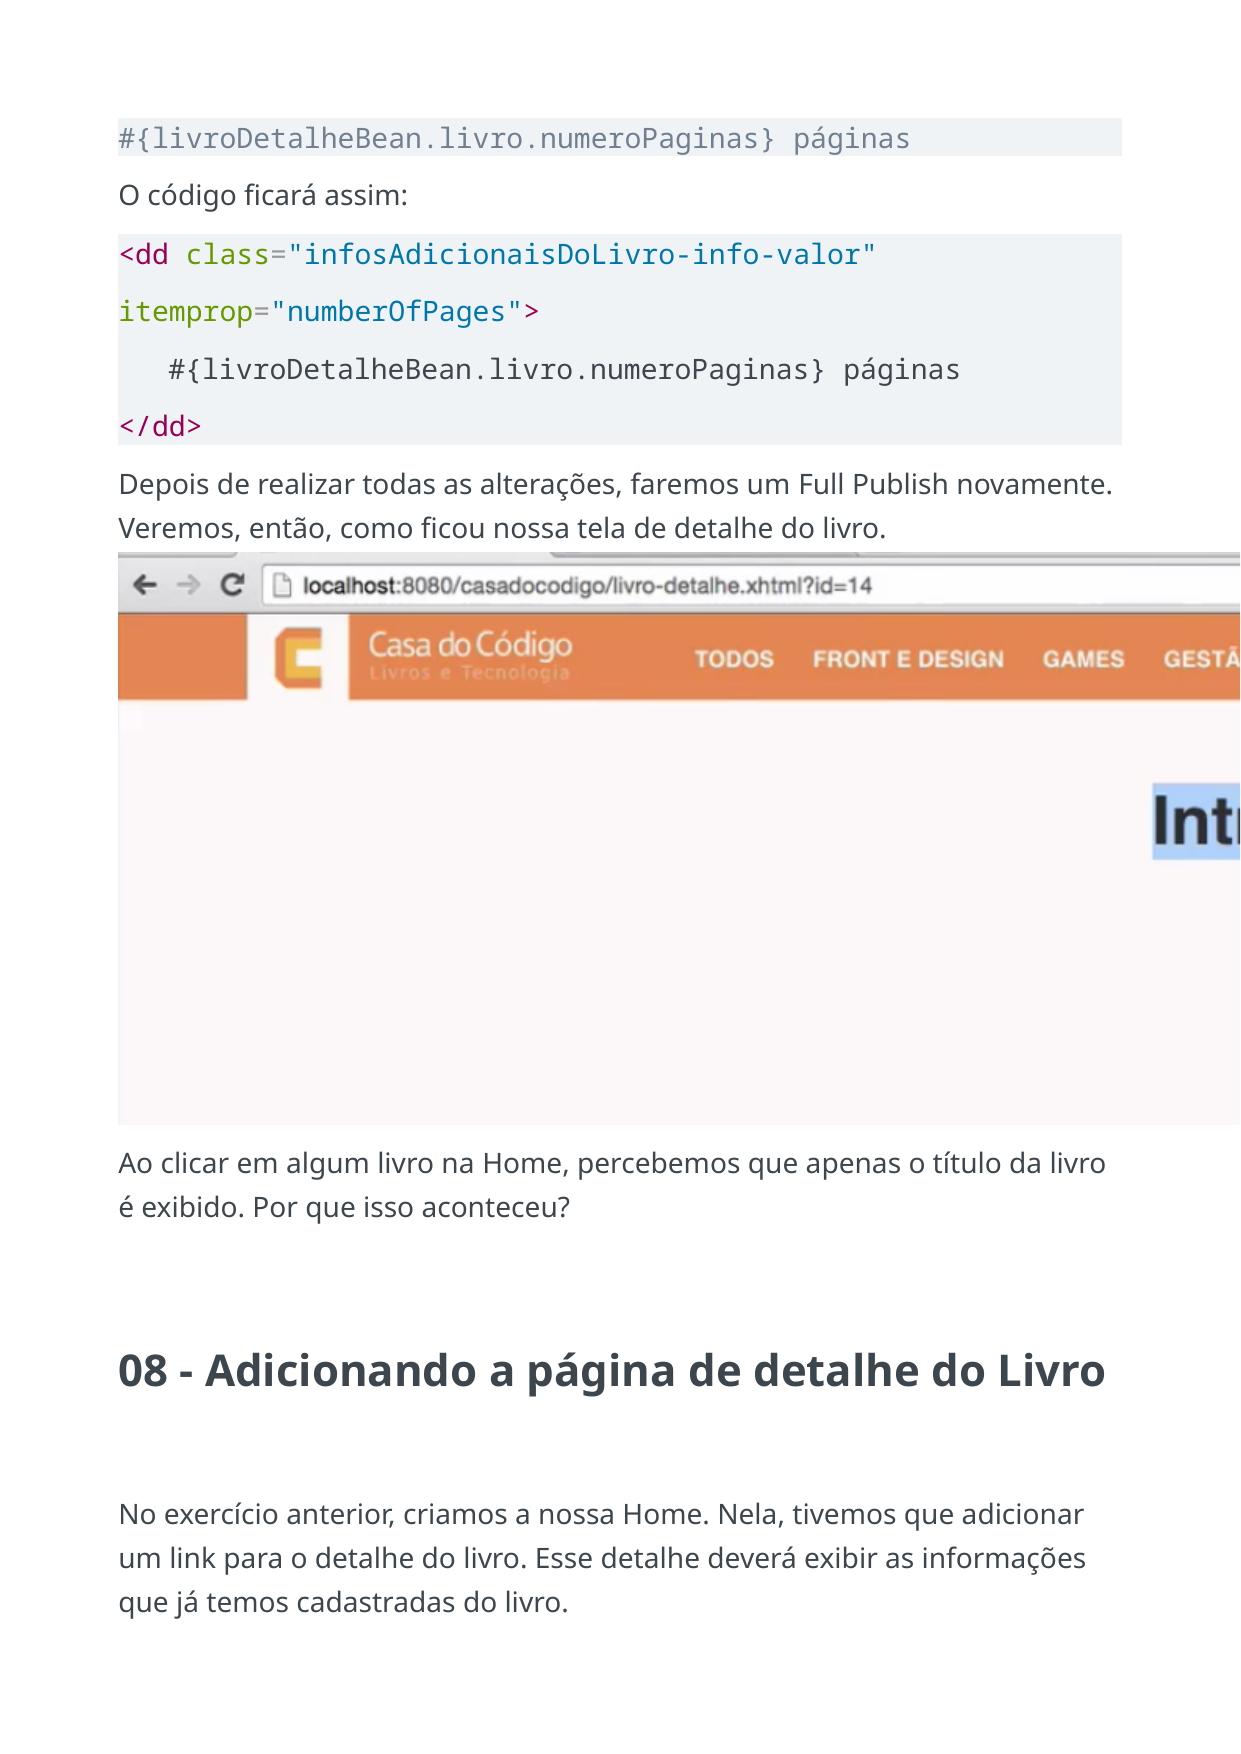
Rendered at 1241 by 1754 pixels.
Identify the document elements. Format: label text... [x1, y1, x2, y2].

text Ao clicar em algum livro na Home, percebemos que apenas o título da livro é exibido. Por que isso aconteceu? [118, 1143, 1122, 1226]
text #{livroDetalheBean.livro.numeroPaginas} páginas [118, 118, 1122, 156]
text <dd class="infosAdicionaisDoLivro-info-valor" itemprop="numberOfPages"> [118, 234, 1122, 330]
text No exercício anterior, criamos a nossa Home. Nela, tivemos que adicionar um link para o detalhe do livro. Esse detalhe deverá exibir as informações que já temos cadastradas do livro. [118, 1494, 1122, 1621]
text #{livroDetalheBean.livro.numeroPaginas} páginas [118, 349, 1122, 388]
text </dd> [118, 407, 1122, 445]
picture [118, 552, 1241, 1125]
subtitle 08 - Adicionando a página de detalhe do Livro [118, 1339, 1122, 1399]
text O código ficará assim: [118, 176, 1122, 214]
text Depois de realizar todas as alterações, faremos um Full Publish novamente. Veremos, então, como ficou nossa tela de detalhe do livro. [118, 464, 1122, 547]
